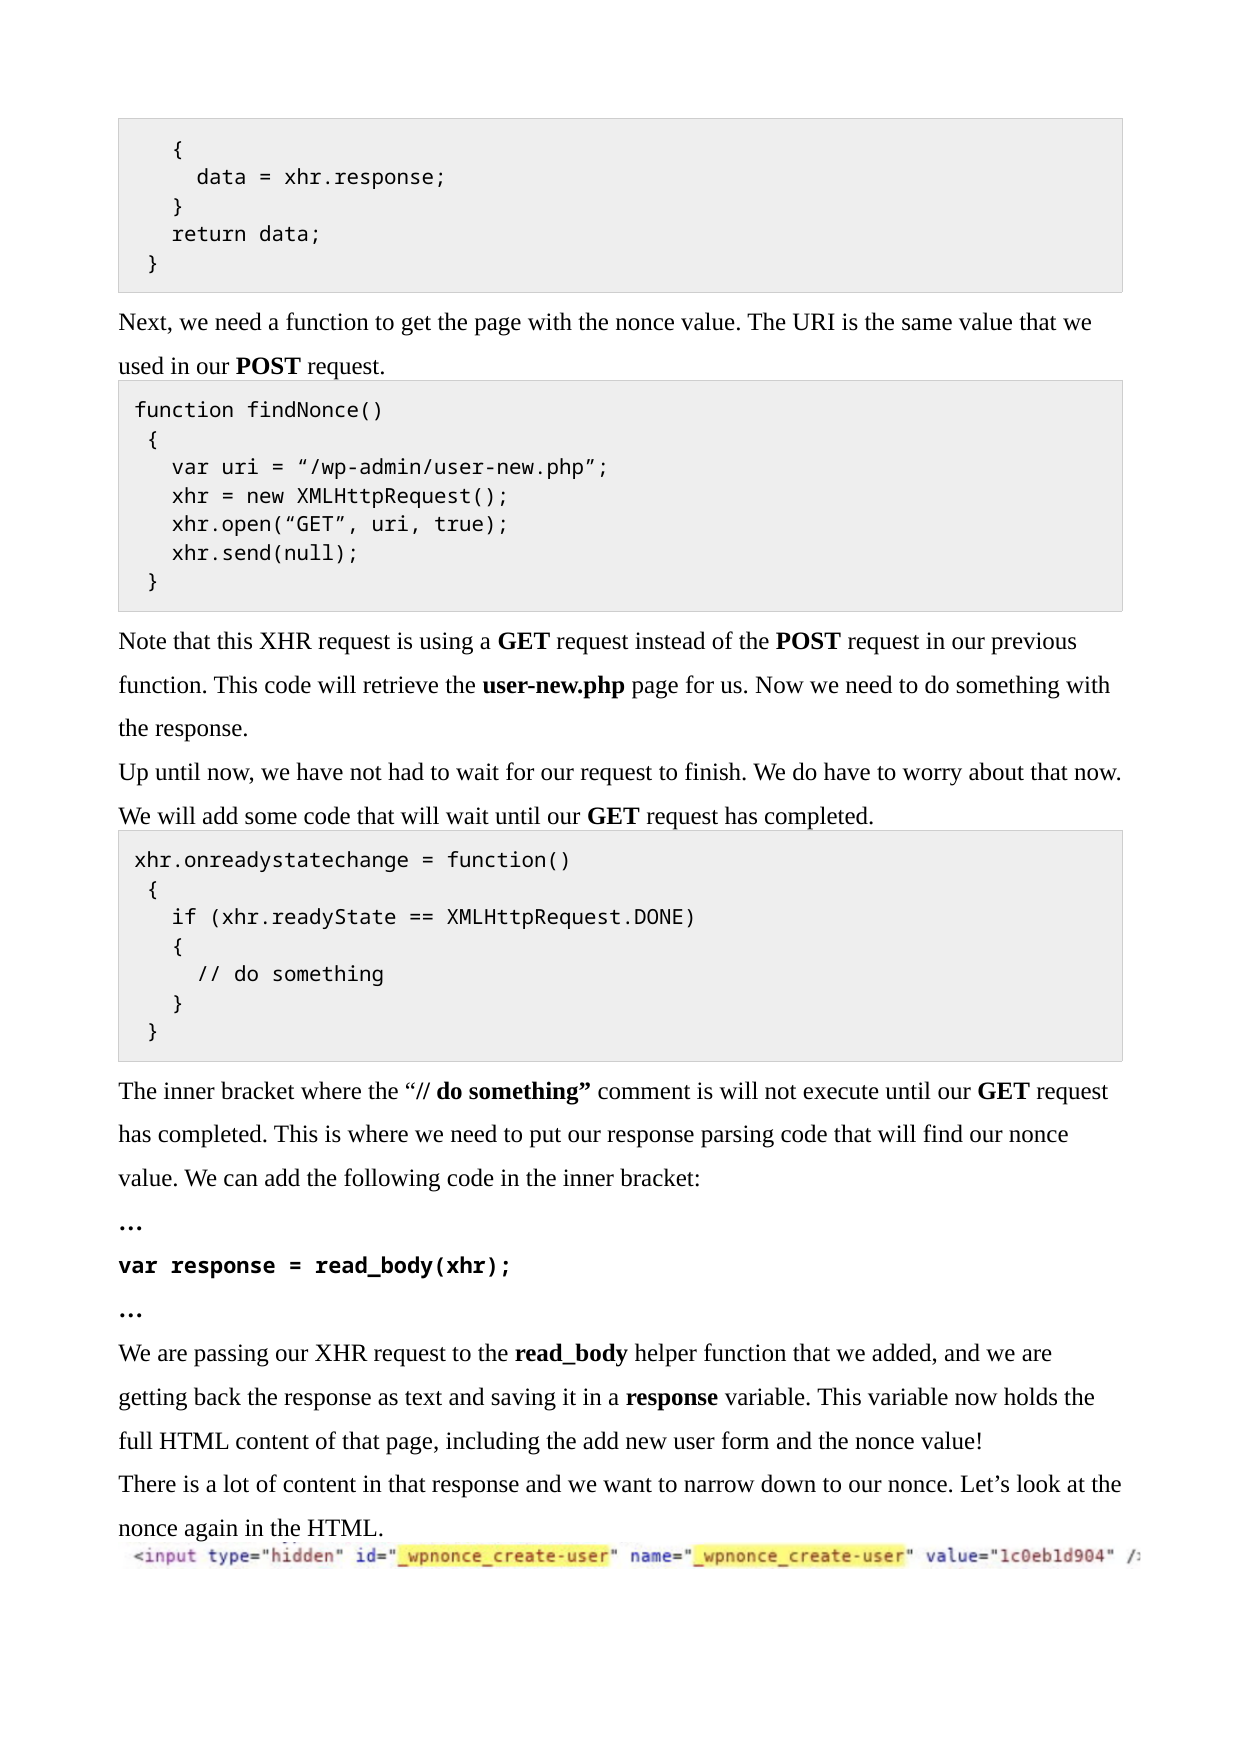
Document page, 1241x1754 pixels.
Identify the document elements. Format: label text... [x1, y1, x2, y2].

text { [287, 408, 293, 416]
text } [119, 232, 1122, 292]
text { [637, 915, 644, 922]
text There is a lot of content in that response and we want to narrow down to our nonce. Let’s look at the nonce again in the HTML. [118, 1454, 1122, 1542]
text } [249, 972, 255, 980]
text We are passing our XHR request to the read_body helper function that we added, and we are getting back the response as text and saving it in a response variable. This variable now holds the full HTML content of that page, including the add new user form and the nonce value! [118, 1323, 1122, 1454]
text return data; [119, 204, 1122, 232]
text xhr = new XMLHttpRequest(); [119, 465, 1122, 494]
text // do something [119, 944, 1122, 972]
text { [212, 408, 218, 416]
text { [312, 915, 318, 923]
text } [387, 175, 393, 183]
text data = xhr.response; [119, 147, 1122, 175]
text } [237, 972, 243, 980]
text { [574, 915, 580, 923]
text { [387, 858, 393, 866]
text Next, we need a function to get the page with the nonce value. The URI is the same value that we used in our POST request. [118, 293, 1122, 380]
text { [187, 858, 193, 866]
text { [649, 915, 656, 923]
text { [119, 915, 1122, 944]
text { [119, 408, 1122, 437]
text } [119, 175, 1122, 204]
text { [149, 408, 155, 416]
text { [562, 915, 568, 923]
text The inner bracket where the “// do something” comment is will not execute until our GET request has completed. This is where we need to put our response parsing code that will find our nonce value. We can add the following code in the inner bracket: [118, 1062, 1122, 1192]
text } [119, 1001, 1122, 1061]
text function findNonce() [119, 381, 1122, 408]
text Up until now, we have not had to wait for our request to finish. We do have to worry about that now. We will add some code that will wait until our GET request has completed. [118, 742, 1122, 830]
text { [119, 858, 1122, 887]
text … var response = read_body(xhr); … [118, 1192, 1122, 1323]
text } [287, 972, 293, 980]
text var uri = “/wp-admin/user-new.php”; [119, 437, 1122, 465]
text { [119, 119, 1122, 147]
text { [249, 858, 255, 866]
text } [374, 972, 380, 980]
text { [462, 858, 468, 866]
text if (xhr.readyState == XMLHttpRequest.DONE) [119, 887, 1122, 915]
picture [118, 1542, 1141, 1569]
text { [312, 408, 318, 416]
text Note that this XHR request is using a GET request instead of the POST request in our previous function. This code will retrieve the user-new.php page for us. Now we need to do something with the response. [118, 612, 1122, 742]
text xhr.onreadystatechange = function() [119, 831, 1122, 858]
text } [119, 551, 1122, 611]
text xhr.open(“GET”, uri, true); [119, 494, 1122, 522]
text { [524, 858, 530, 866]
text } [199, 175, 205, 183]
text } [119, 972, 1122, 1001]
text xhr.send(null); [119, 522, 1122, 551]
